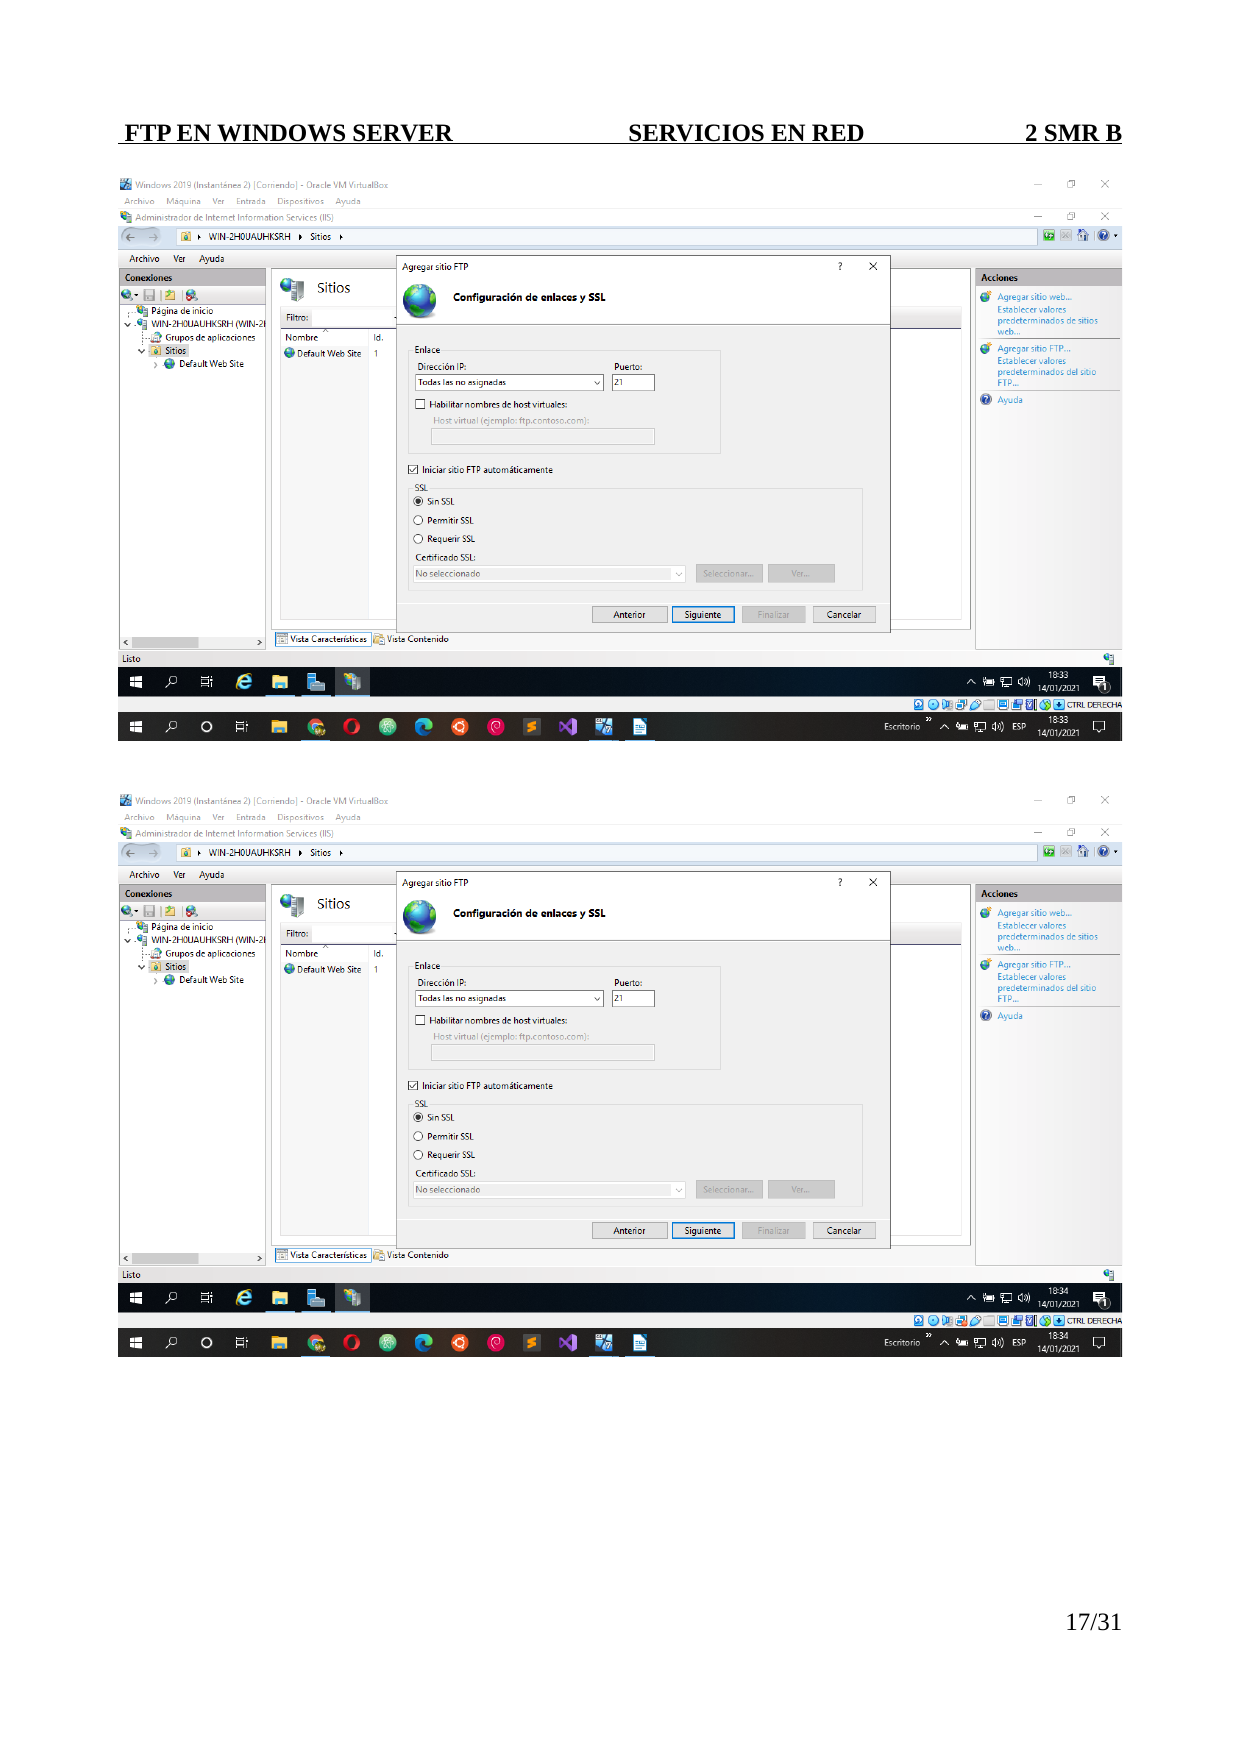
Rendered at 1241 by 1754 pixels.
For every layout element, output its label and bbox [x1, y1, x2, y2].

picture [118, 176, 1123, 741]
picture [118, 792, 1123, 1357]
